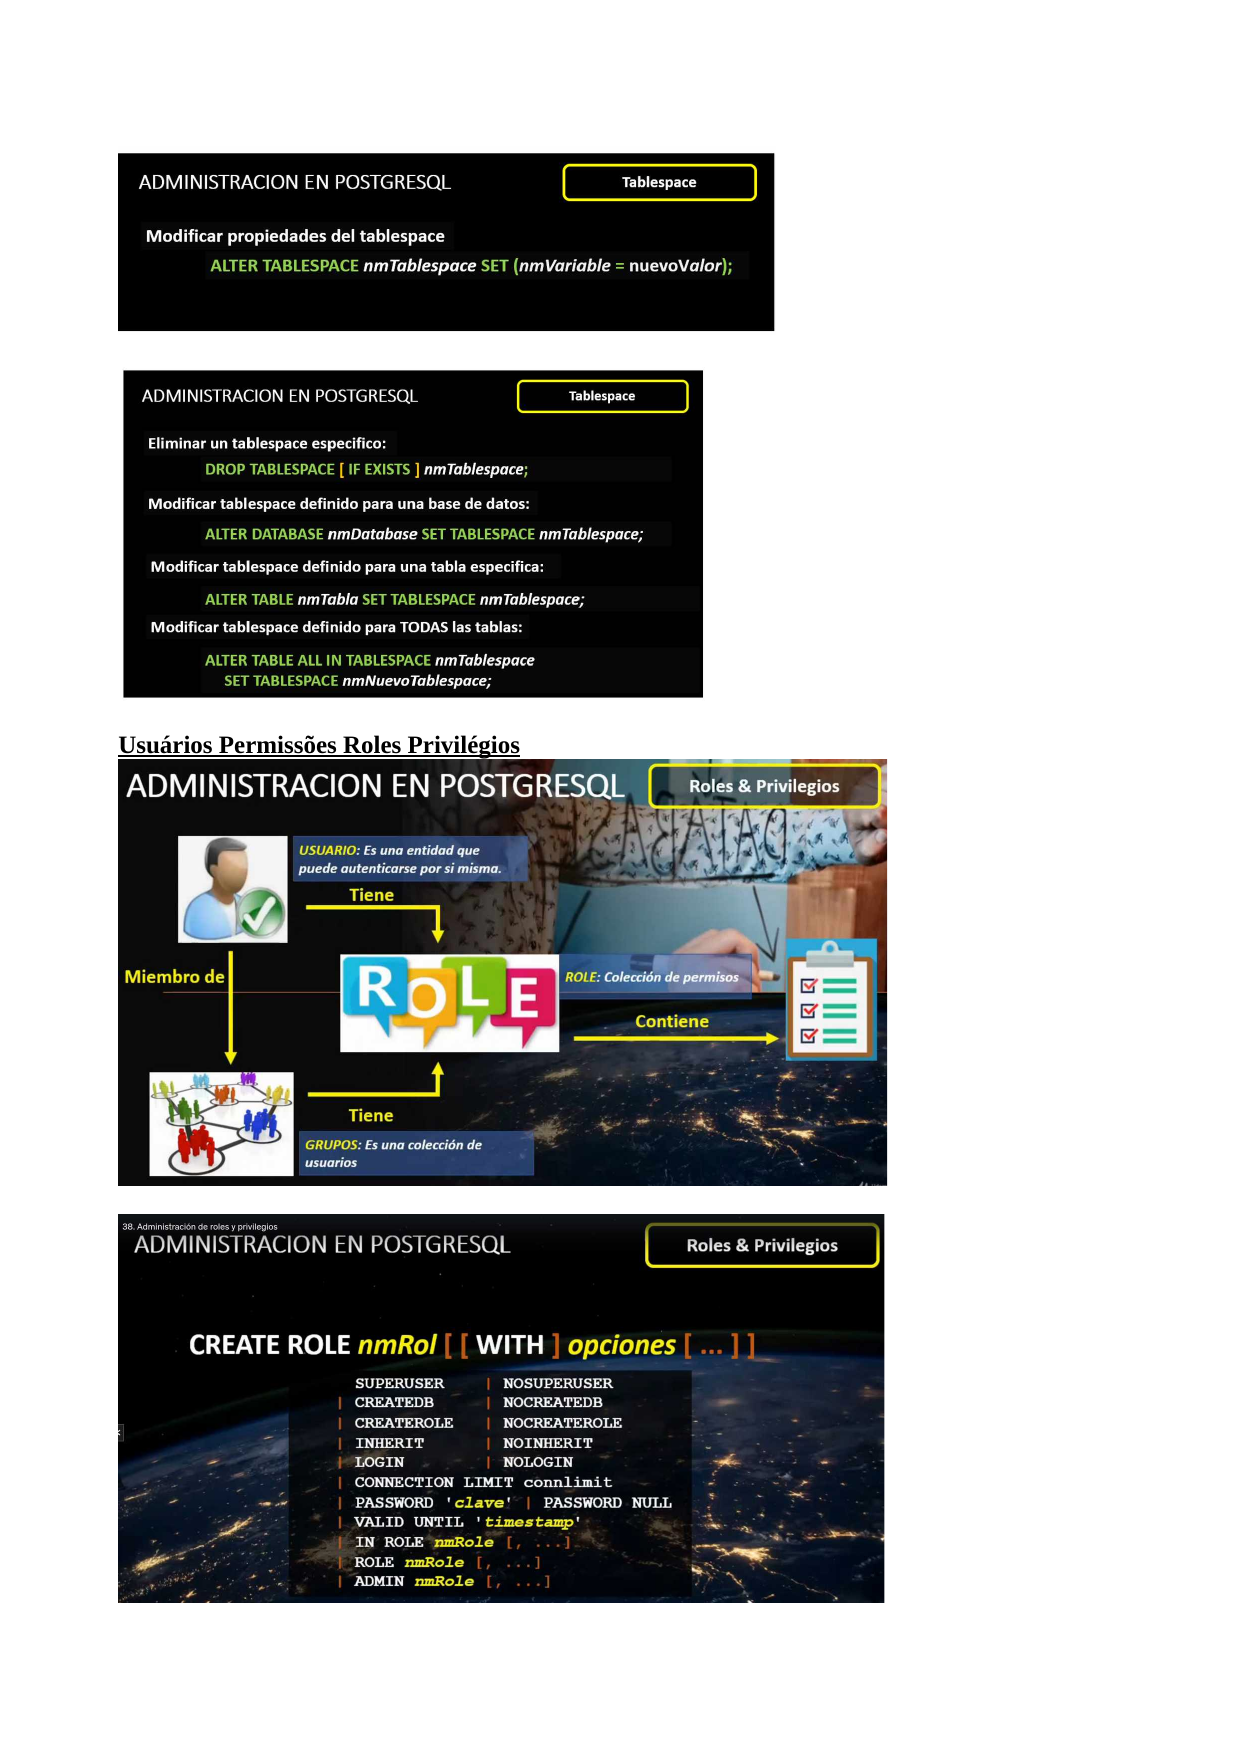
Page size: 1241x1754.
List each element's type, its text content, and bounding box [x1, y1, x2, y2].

picture [118, 146, 776, 335]
text Usuários Permissões Roles Privilégios [118, 730, 1122, 759]
picture [118, 363, 705, 702]
picture [118, 1214, 885, 1603]
picture [118, 759, 888, 1186]
